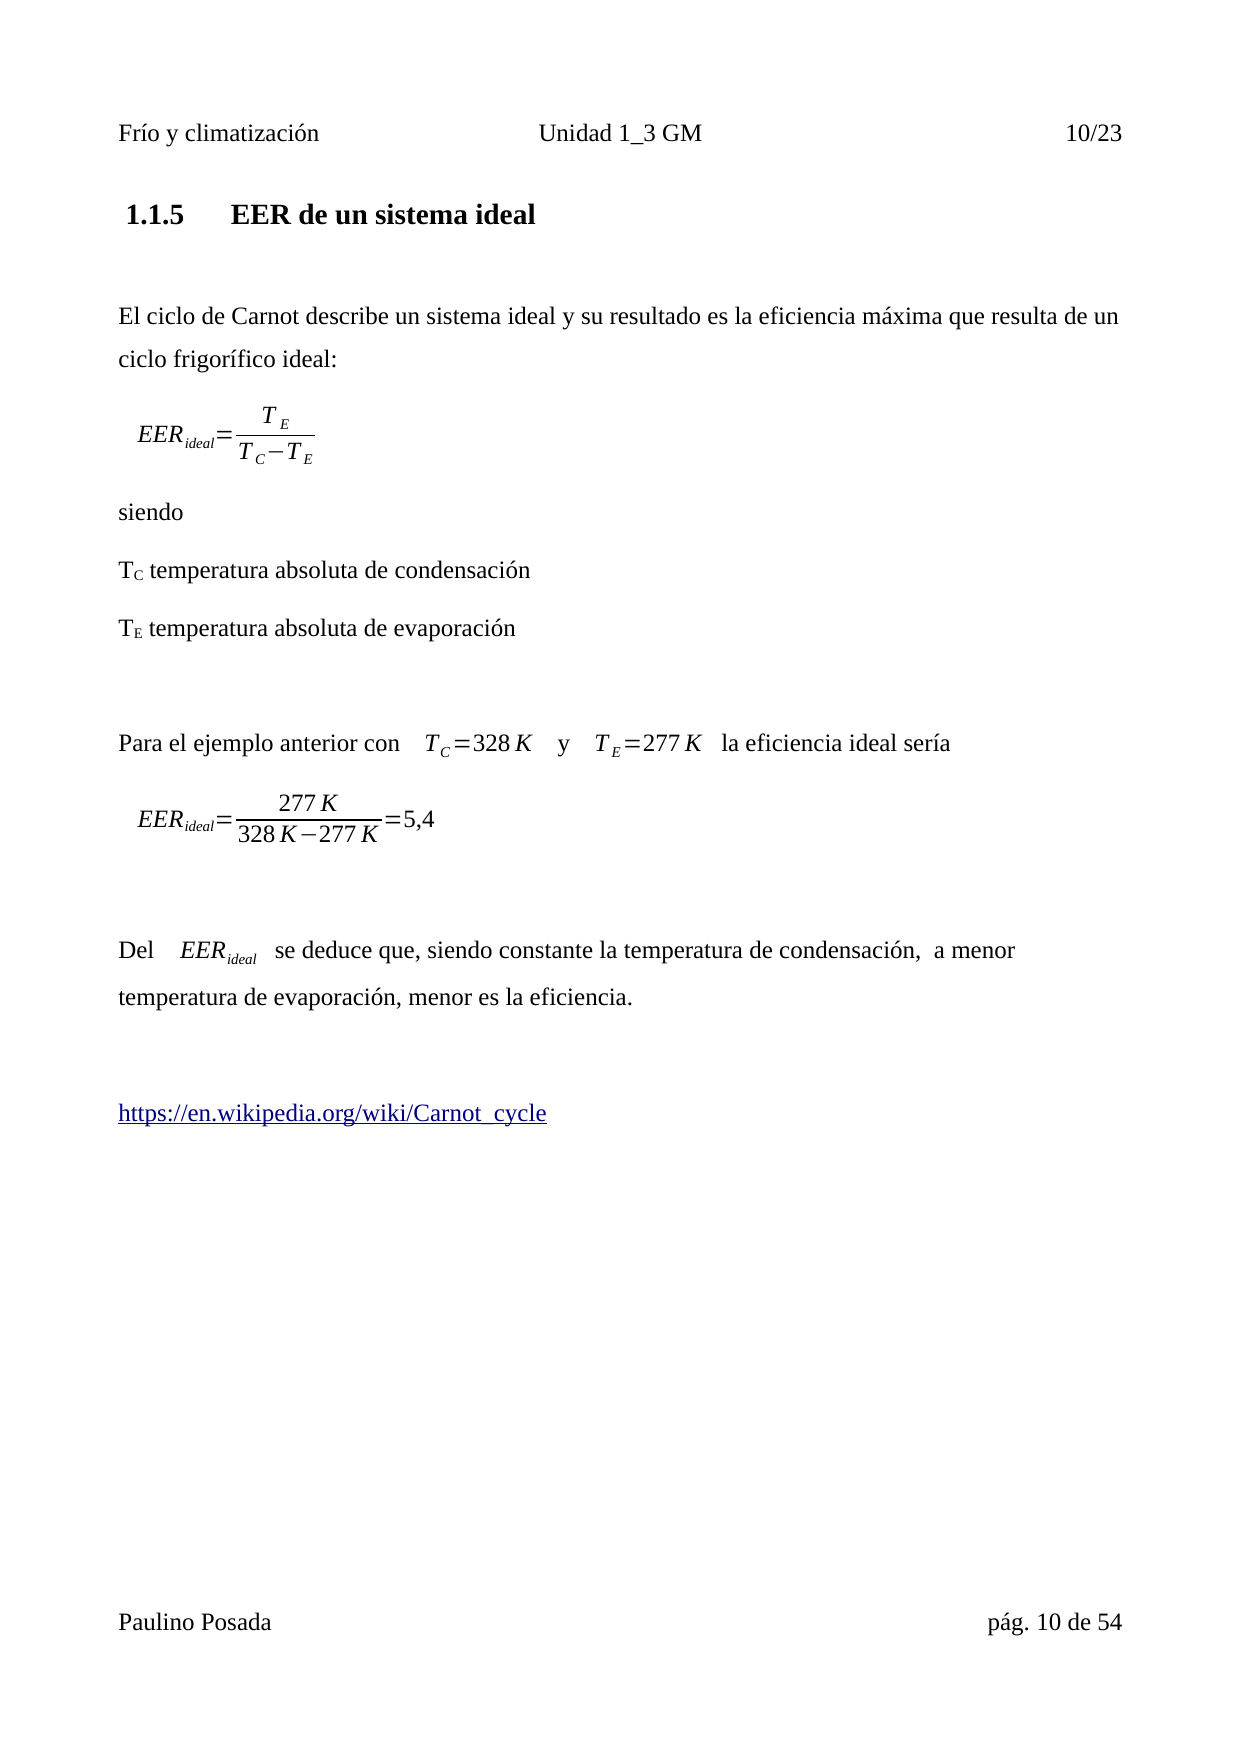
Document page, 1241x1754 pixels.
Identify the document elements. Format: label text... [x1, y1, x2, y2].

text siendo [118, 497, 1122, 526]
text Para el ejemplo anterior con y la eficiencia ideal sería [118, 728, 1122, 761]
text El ciclo de Carnot describe un sistema ideal y su resultado es la eficiencia máxima que resulta de un ciclo frigorífico ideal: [118, 301, 1122, 373]
text TE temperatura absoluta de evaporación [118, 613, 1122, 641]
subtitle EER de un sistema ideal [118, 197, 1122, 231]
text TC temperatura absoluta de condensación [118, 555, 1122, 584]
text Del se deduce que, siendo constante la temperatura de condensación, a menor temperatura de evaporación, menor es la eficiencia. [118, 935, 1122, 1011]
text https://en.wikipedia.org/wiki/Carnot_cycle [118, 1098, 1122, 1126]
